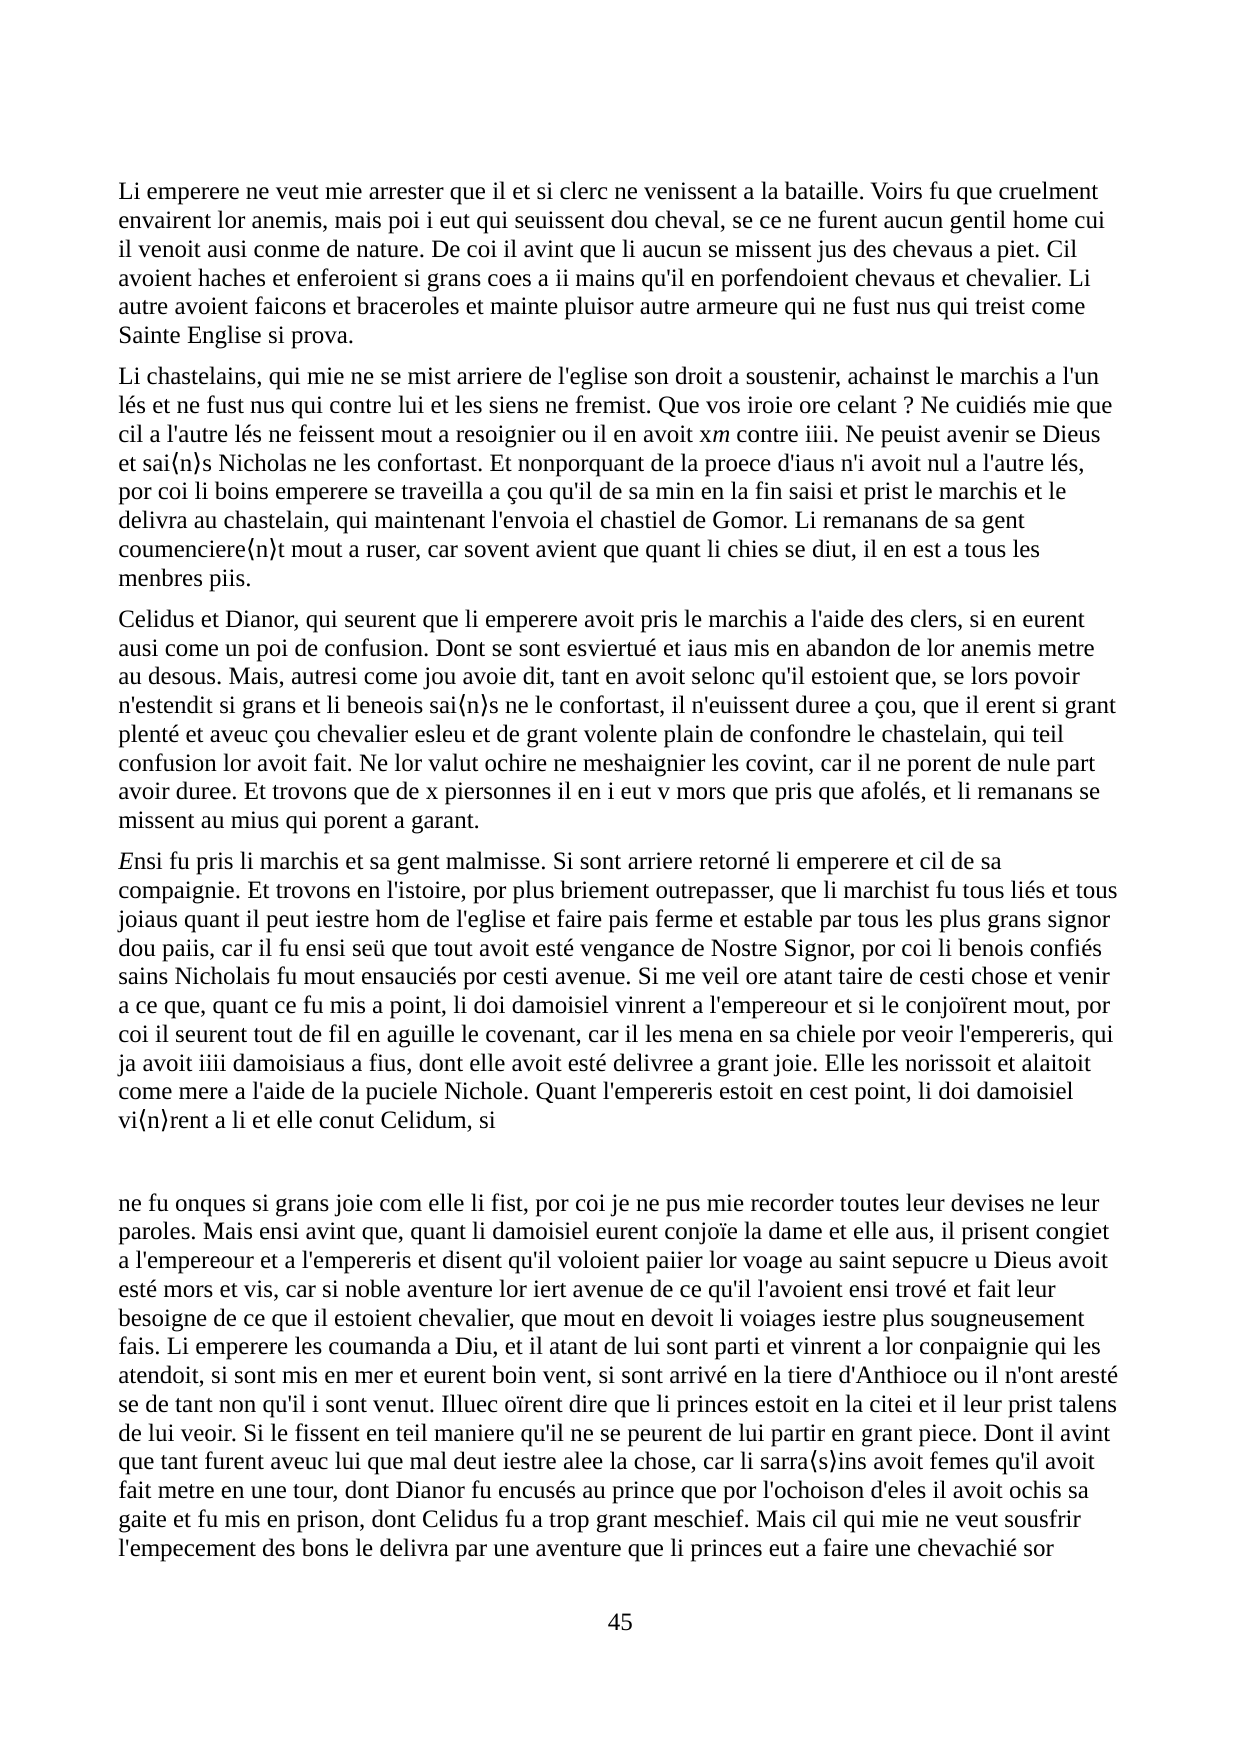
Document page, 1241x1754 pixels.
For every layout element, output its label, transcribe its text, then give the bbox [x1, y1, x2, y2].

text Ensi fu pris li marchis et sa gent malmisse. Si sont arriere retorné li emperere et cil de sa compaignie. Et trovons en l'istoire, por plus briement outrepasser, que li marchist fu tous liés et tous joiaus quant il peut iestre hom de l'eglise et faire pais ferme et estable par tous les plus grans signor dou paiis, car il fu ensi seü que tout avoit esté vengance de Nostre Signor, por coi li benois confiés sains Nicholais fu mout ensauciés por cesti avenue. Si me veil ore atant taire de cesti chose et venir a ce que, quant ce fu mis a point, li doi damoisiel vinrent a l'empereour et si le conjoïrent mout, por coi il seurent tout de fil en aguille le covenant, car il les mena en sa chiele por veoir l'empereris, qui ja avoit iiii damoisiaus a fius, dont elle avoit esté delivree a grant joie. Elle les norissoit et alaitoit come mere a l'aide de la puciele Nichole. Quant l'empereris estoit en cest point, li doi damoisiel vi⟨n⟩rent a li et elle conut Celidum, si [118, 661, 1122, 949]
text ne fu onques si grans joie com elle li fist, por coi je ne pus mie recorder toutes leur devises ne leur paroles. Mais ensi avint que, quant li damoisiel eurent conjoïe la dame et elle aus, il prisent congiet a l'empereour et a l'empereris et disent qu'il voloient paiier lor voage au saint sepucre u Dieus avoit esté mors et vis, car si noble aventure lor iert avenue de ce qu'il l'avoient ensi trové et fait leur besoigne de ce que il estoient chevalier, que mout en devoit li voiages iestre plus sougneusement fais. Li emperere les coumanda a Diu, et il atant de lui sont parti et vinrent a lor conpaignie qui les atendoit, si sont mis en mer et eurent boin vent, si sont arrivé en la tiere d'Anthioce ou il n'ont aresté se de tant non qu'il i sont venut. Illuec oïrent dire que li princes estoit en la citei et il leur prist talens de lui veoir. Si le fissent en teil maniere qu'il ne se peurent de lui partir en grant piece. Dont il avint que tant furent aveuc lui que mal deut iestre alee la chose, car li sarra⟨s⟩ins avoit femes qu'il avoit fait metre en une tour, dont Dianor fu encusés au prince que por l'ochoison d'eles il avoit ochis sa gaite et fu mis en prison, dont Celidus fu a trop grant meschief. Mais cil qui mie ne veut sousfrir l'empecement des bons le delivra par une aventure que li princes eut a faire une chevachié sor crestiens, por coi Celidus vint au prince et li dist tant d'un et d'el que Dianor et il furent en cel asaut u crestiien furent a cele fie par aus desconfit. Quant li rois le seut, si les enprist en si grant amor com merveille. Or estoient entre li doi chevalier en teil dangier que sans congié il ne s'en peurent de lui partir. [118, 1003, 1122, 1491]
text Li chastelains, qui mie ne se mist arriere de l'eglise son droit a soustenir, achainst le marchis a l'un lés et ne fust nus qui contre lui et les siens ne fremist. Que vos iroie ore celant ? Ne cuidiés mie que cil a l'autre lés ne feissent mout a resoignier ou il en avoit xm contre iiii. Ne peuist avenir se Dieus et sai⟨n⟩s Nicholas ne les confortast. Et nonporquant de la proece d'iaus n'i avoit nul a l'autre lés, por coi li boins emperere se traveilla a çou qu'il de sa min en la fin saisi et prist le marchis et le delivra au chastelain, qui maintenant l'envoia el chastiel de Gomor. Li remanans de sa gent coumenciere⟨n⟩t mout a ruser, car sovent avient que quant li chies se diut, il en est a tous les menbres piis. [118, 176, 1122, 406]
text Celidus et Dianor, qui seurent que li emperere avoit pris le marchis a l'aide des clers, si en eurent ausi come un poi de confusion. Dont se sont esviertué et iaus mis en abandon de lor anemis metre au desous. Mais, autresi come jou avoie dit, tant en avoit selonc qu'il estoient que, se lors povoir n'estendit si grans et li beneois sai⟨n⟩s ne le confortast, il n'euissent duree a çou, que il erent si grant plenté et aveuc çou chevalier esleu et de grant volente plain de confondre le chastelain, qui teil confusion lor avoit fait. Ne lor valut ochire ne meshaignier les covint, car il ne porent de nule part avoir duree. Et trovons que de x piersonnes il en i eut v mors que pris que afolés, et li remanans se missent au mius qui porent a garant. [118, 419, 1122, 649]
text Avint de ce une mout noble aventure, car li princes si avoit une serour de si grant non come merveille. Il fu ensi que celle oï parler des ii barons, si fu engrant dou veoir et quist maniere por coi elle si fist. Et quant elle vit Celidus, se li pleut mout il et sa maniere. Quant elle eut chascun acointié et iaus demandé lor nons et dont il furent, dont les prisa a merveille dedens son cuer, et maintenant counut que Celidus fu sages et avisés, si li enquist auquins poins de la loi as Franchois. Cil qui en avoit esté endoctrinés li respondi si sagement que elle dist : Celidus, je veil de vos faire mon grant ami, et ne cuidiés mie que ce soit por nule male covoitisse que li amors de Jhesu Crist ne soit principaus. [118, 1504, 1122, 1561]
